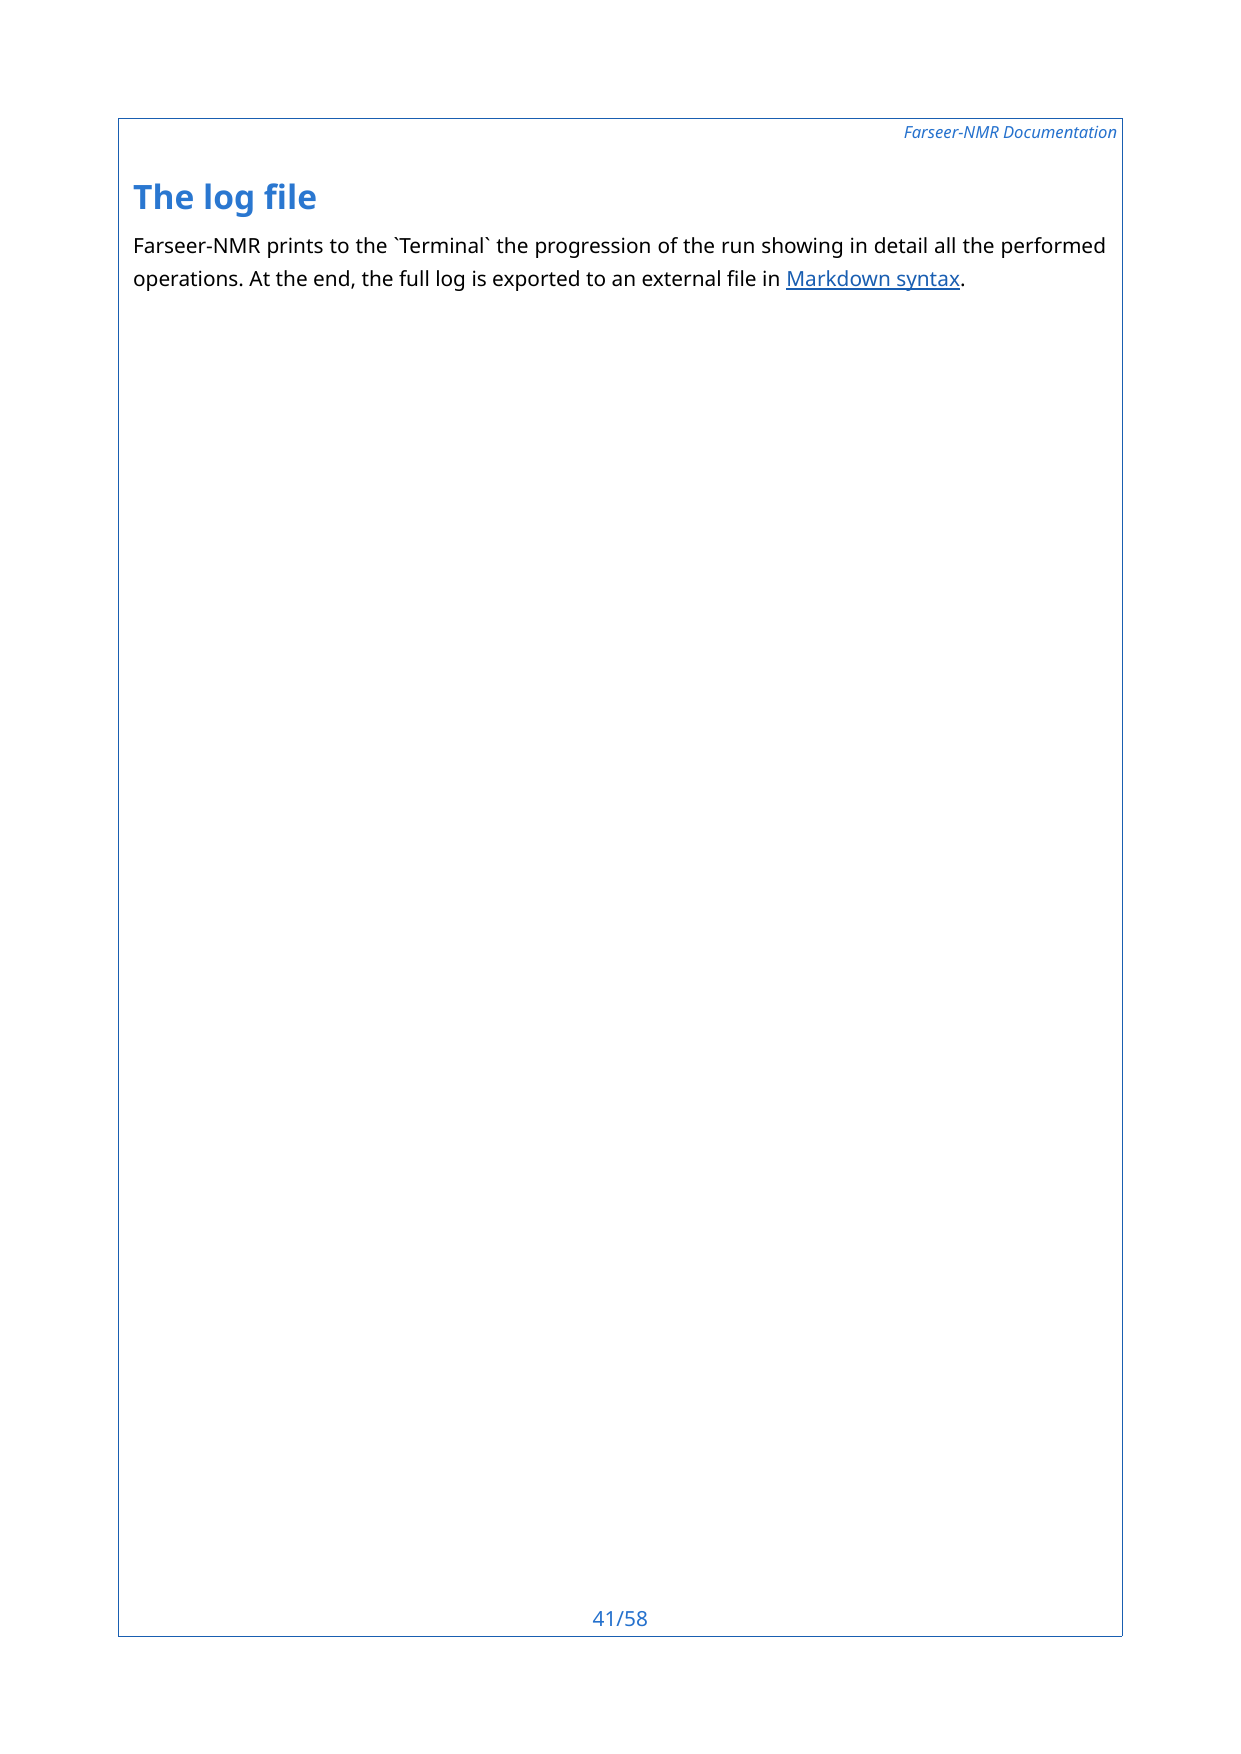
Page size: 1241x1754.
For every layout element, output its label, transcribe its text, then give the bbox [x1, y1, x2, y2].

subtitle The log file [133, 173, 1119, 219]
text Farseer-NMR prints to the `Terminal` the progression of the run showing in detail all the performed operations. At the end, the full log is exported to an external file in Markdown syntax. [133, 231, 1107, 292]
